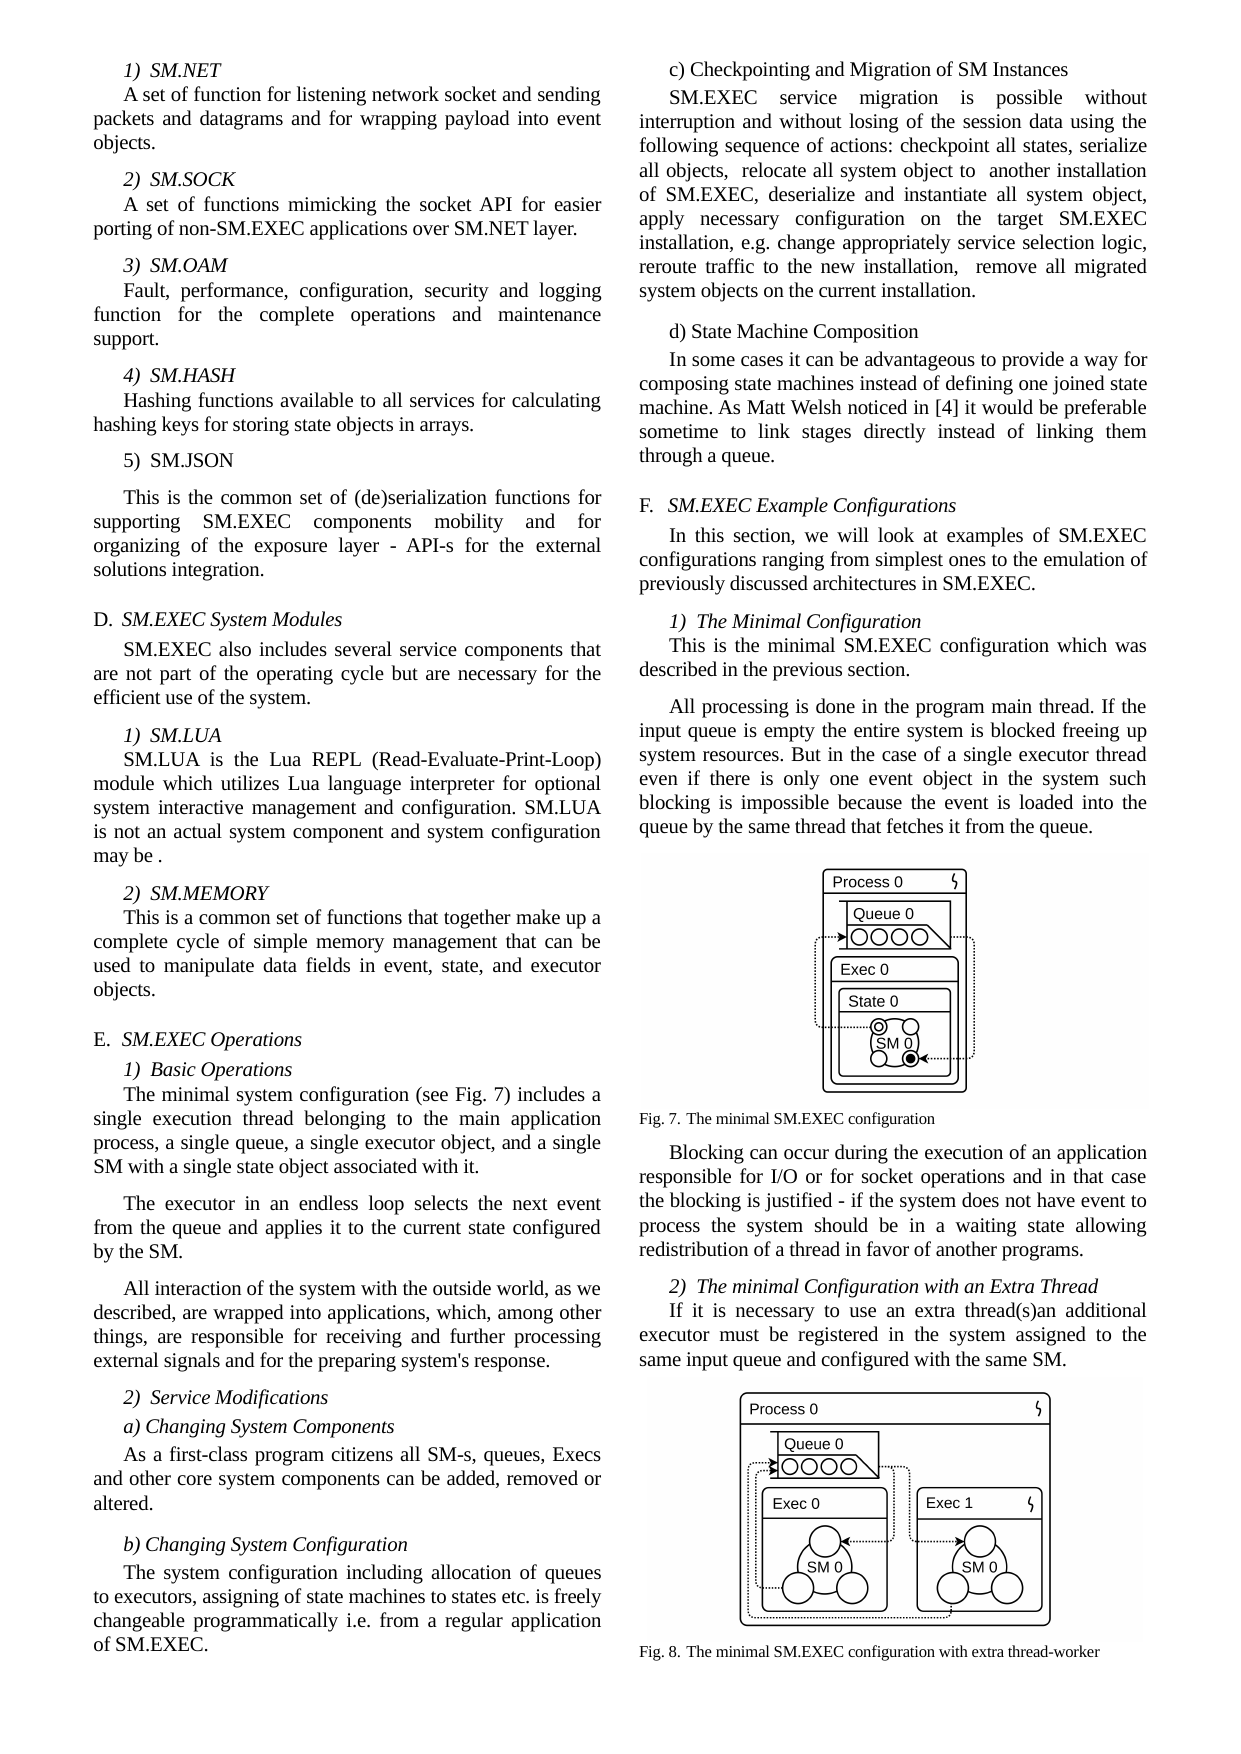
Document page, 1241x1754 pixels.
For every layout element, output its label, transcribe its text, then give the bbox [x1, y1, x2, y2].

subtitle SM.EXEC Operations [93, 1027, 601, 1051]
list The minimal SM.EXEC configuration with extra thread-worker [639, 1383, 1147, 1661]
text In this section, we will look at examples of SM.EXEC configurations ranging from simplest ones to the emulation of previously discussed architectures in SM.EXEC. [639, 523, 1147, 595]
text Blocking can occur during the execution of an application responsible for I/O or for socket operations and in that case the blocking is justified - if the system does not have event to process the system should be in a waiting state allowing redistribution of a thread in favor of another programs. [639, 1140, 1147, 1261]
text A set of functions mimicking the socket API for easier porting of non-SM.EXEC applications over SM.NET layer. [93, 192, 601, 240]
subtitle 4) SM.HASH [93, 363, 601, 388]
text A set of function for listening network socket and sending packets and datagrams and for wrapping payload into event objects. [93, 82, 601, 154]
text As a first-class program citizens all SM-s, queues, Execs and other core system components can be added, removed or altered. [93, 1442, 601, 1514]
text SM.EXEC also includes several service components that are not part of the operating cycle but are necessary for the efficient use of the system. [93, 637, 601, 709]
text This is the common set of (de)serialization functions for supporting SM.EXEC components mobility and for organizing of the exposure layer - API-s for the external solutions integration. [93, 485, 601, 581]
subtitle SM.EXEC System Modules [93, 607, 601, 631]
text The minimal system configuration (see Fig. 7) includes a single execution thread belonging to the main application process, a single queue, a single executor object, and a single SM with a single state object associated with it. [93, 1082, 601, 1178]
subtitle d) State Machine Composition [639, 319, 1147, 343]
subtitle 1) The Minimal Configuration [639, 608, 1147, 633]
text The system configuration including allocation of queues to executors, assigning of state machines to states etc. is freely changeable programmatically i.e. from a regular application of SM.EXEC. [93, 1560, 601, 1656]
subtitle 2) The minimal Configuration with an Extra Thread [639, 1273, 1147, 1298]
text SM.LUA is the Lua REPL (Read-Evaluate-Print-Loop) module which utilizes Lua language interpreter for optional system interactive management and configuration. SM.LUA is not an actual system component and system configuration may be . [93, 747, 601, 867]
subtitle 3) SM.OAM [93, 253, 601, 278]
text Hashing functions available to all services for calculating hashing keys for storing state objects in arrays. [93, 388, 601, 436]
text The executor in an endless loop selects the next event from the queue and applies it to the current state configured by the SM. [93, 1191, 601, 1263]
subtitle 1) SM.LUA [93, 722, 601, 747]
subtitle b) Changing System Configuration [93, 1531, 601, 1556]
subtitle a) Changing System Components [93, 1414, 601, 1438]
text In some cases it can be advantageous to provide a way for composing state machines instead of defining one joined state machine. As Matt Welsh noticed in [4] it would be preferable sometime to link stages directly instead of linking them through a queue. [639, 347, 1147, 467]
subtitle 1) SM.NET [93, 57, 601, 82]
list The minimal SM.EXEC configuration [639, 851, 1147, 1128]
picture [640, 853, 1150, 1109]
subtitle 2) Service Modifications [93, 1385, 601, 1410]
subtitle 2) SM.MEMORY [93, 880, 601, 905]
text All interaction of the system with the outside world, as we described, are wrapped into applications, which, among other things, are responsible for receiving and further processing external signals and for the preparing system's response. [93, 1276, 601, 1372]
text This is a common set of functions that together make up a complete cycle of simple memory management that can be used to manipulate data fields in event, state, and executor objects. [93, 905, 601, 1001]
text Fault, performance, configuration, security and logging function for the complete operations and maintenance support. [93, 278, 601, 350]
subtitle 2) SM.SOCK [93, 167, 601, 192]
subtitle c) Сheckpointing and Migration of SM Instances [639, 57, 1147, 81]
text This is the minimal SM.EXEC configuration which was described in the previous section. [639, 633, 1147, 681]
text If it is necessary to use an extra thread(s)an additional executor must be registered in the system assigned to the same input queue and configured with the same SM. [639, 1298, 1147, 1371]
picture [647, 1377, 1144, 1642]
text All processing is done in the program main thread. If the input queue is empty the entire system is blocked freeing up system resources. But in the case of a single executor thread even if there is only one event object in the system such blocking is impossible because the event is loaded into the queue by the same thread that fetches it from the queue. [639, 694, 1147, 838]
subtitle 1) Basic Operations [93, 1057, 601, 1082]
text 5) SM.JSON [93, 448, 601, 472]
subtitle SM.EXEC Example Configurations [639, 493, 1147, 517]
text SM.EXEC service migration is possible without interruption and without losing of the session data using the following sequence of actions: checkpoint all states, serialize all objects, relocate all system object to another installation of SM.EXEC, deserialize and instantiate all system object, apply necessary configuration on the target SM.EXEC installation, e.g. change appropriately service selection logic, reroute traffic to the new installation, remove all migrated system objects on the current installation. [639, 85, 1147, 302]
